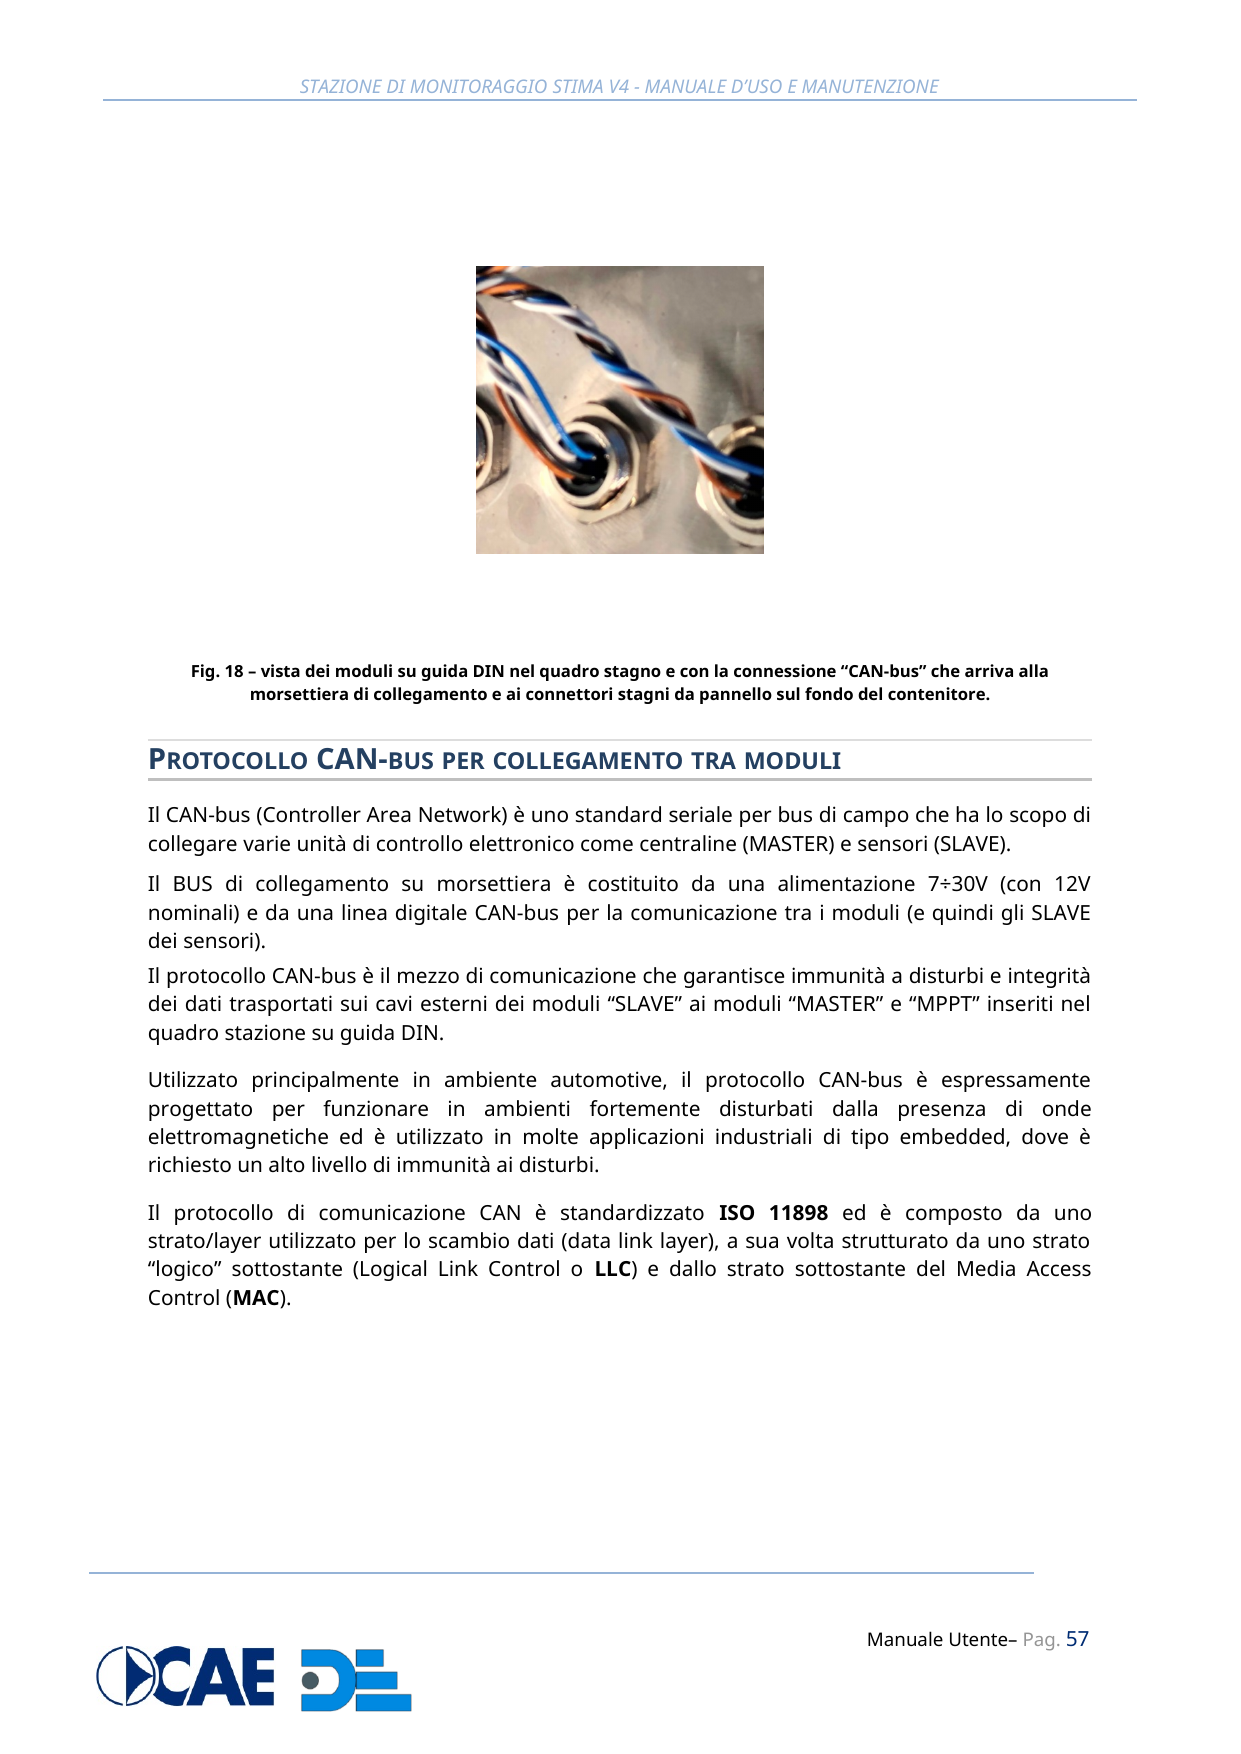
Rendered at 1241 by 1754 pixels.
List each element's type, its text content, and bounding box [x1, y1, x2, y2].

subtitle Protocollo CAN-bus per collegamento tra moduli [148, 741, 1092, 778]
text Il CAN-bus (Controller Area Network) è uno standard seriale per bus di campo che ha lo scopo di collegare varie unità di controllo elettronico come centraline (MASTER) e sensori (SLAVE). [148, 800, 1092, 857]
text Il protocollo CAN-bus è il mezzo di comunicazione che garantisce immunità a disturbi e integrità dei dati trasportati sui cavi esterni dei moduli “SLAVE” ai moduli “MASTER” e “MPPT” inseriti nel quadro stazione su guida DIN. [148, 961, 1092, 1046]
text Utilizzato principalmente in ambiente automotive, il protocollo CAN-bus è espressamente progettato per funzionare in ambienti fortemente disturbati dalla presenza di onde elettromagnetiche ed è utilizzato in molte applicazioni industriali di tipo embedded, dove è richiesto un alto livello di immunità ai disturbi. [148, 1065, 1092, 1179]
text Il BUS di collegamento su morsettiera è costituito da una alimentazione 7÷30V (con 12V nominali) e da una linea digitale CAN-bus per la comunicazione tra i moduli (e quindi gli SLAVE dei sensori). [148, 869, 1092, 955]
text Il protocollo di comunicazione CAN è standardizzato ISO 11898 ed è composto da uno strato/layer utilizzato per lo scambio dati (data link layer), a sua volta strutturato da uno strato “logico” sottostante (Logical Link Control o LLC) e dallo strato sottostante del Media Access Control (MAC). [148, 1198, 1092, 1311]
text Fig. 18 – vista dei moduli su guida DIN nel quadro stagno e con la connessione “CAN-bus” che arriva alla morsettiera di collegamento e ai connettori stagni da pannello sul fondo del contenitore. [148, 660, 1092, 705]
